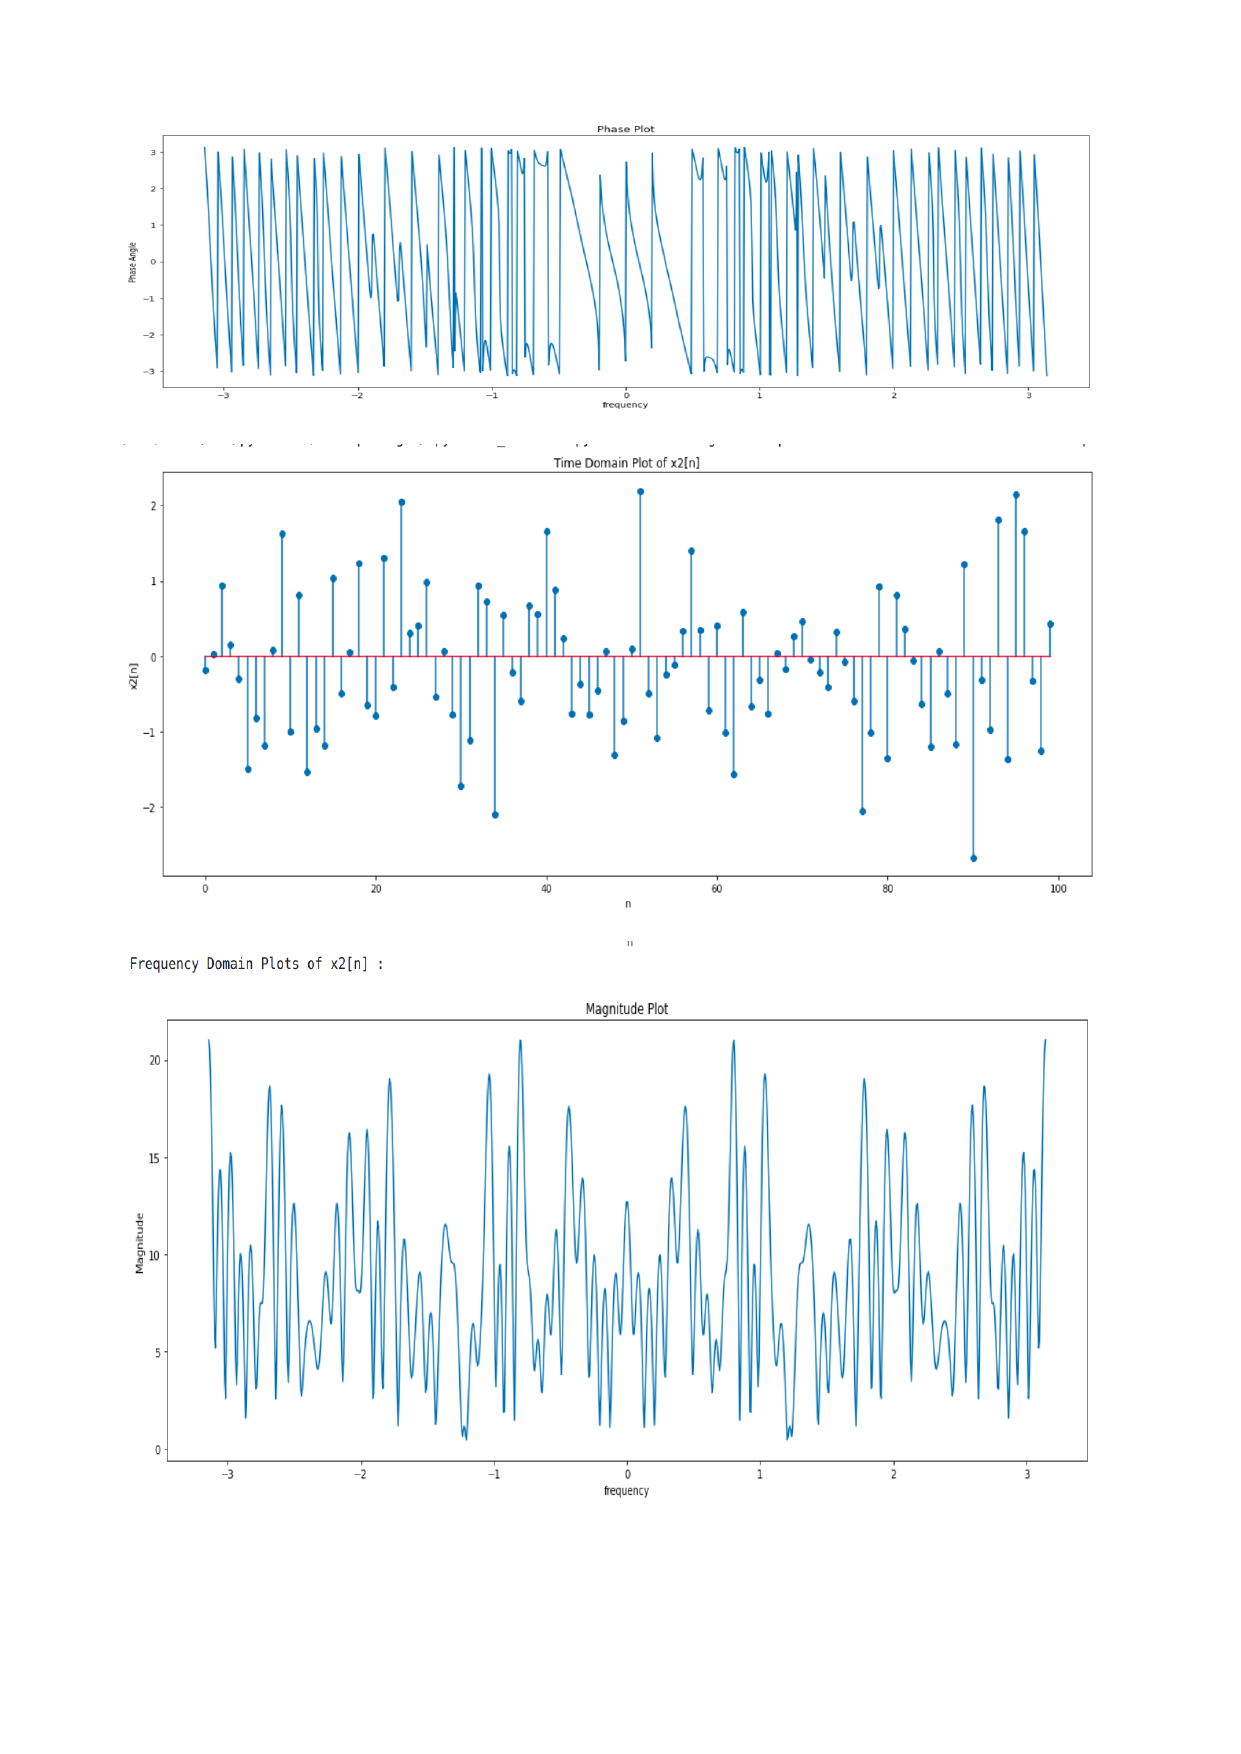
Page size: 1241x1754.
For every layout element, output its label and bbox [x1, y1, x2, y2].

picture [118, 118, 1123, 416]
picture [118, 444, 1123, 913]
picture [118, 941, 1123, 1512]
